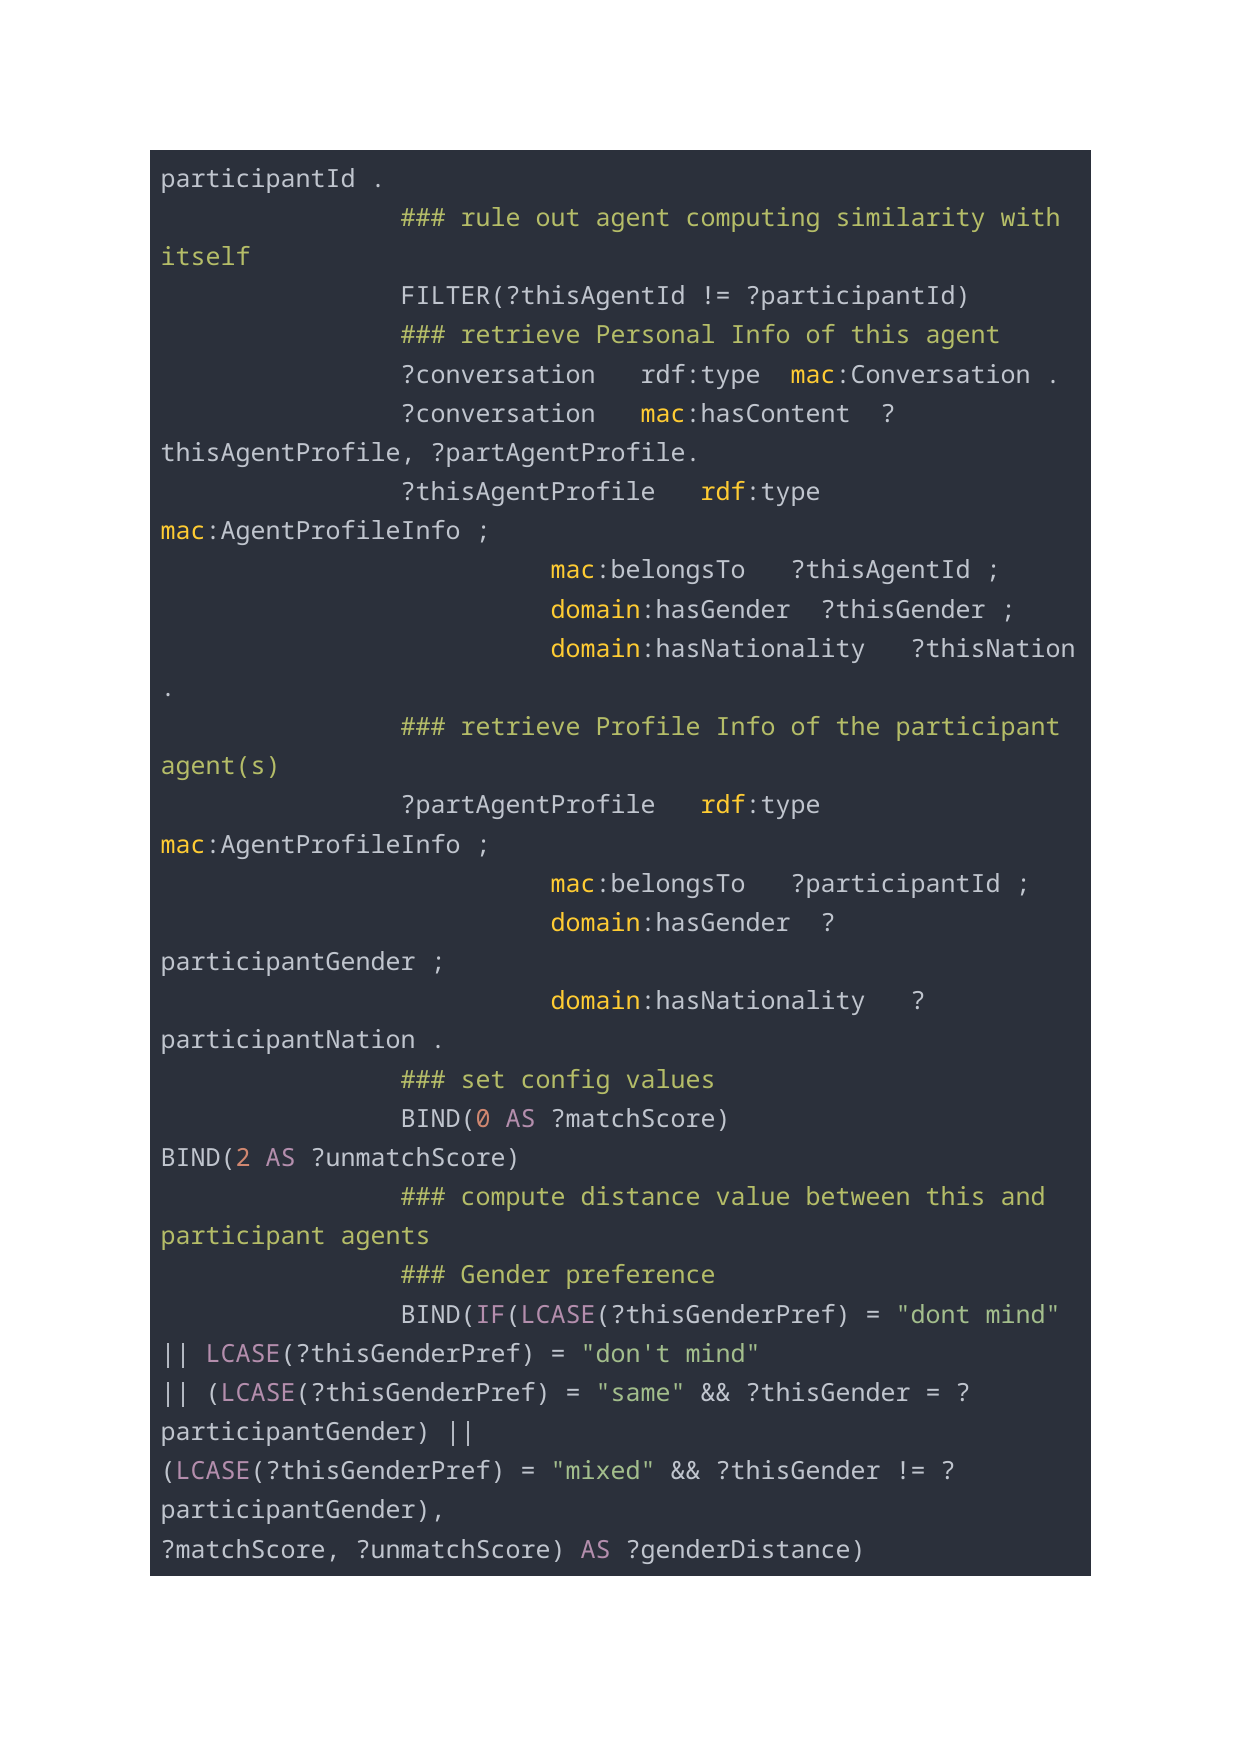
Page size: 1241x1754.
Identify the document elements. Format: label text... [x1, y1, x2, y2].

table_header participantId . ### rule out agent computing similarity with itself FILTER(?thisAgentId != ?participantId) ### retrieve Personal Info of this agent ?conversation rdf:type mac:Conversation . ?conversation mac:hasContent ?thisAgentProfile, ?partAgentProfile. ?thisAgentProfile rdf:type mac:AgentProfileInfo ; mac:belongsTo ?thisAgentId ; domain:hasGender ?thisGender ; domain:hasNationality ?thisNation . ### retrieve Profile Info of the participant agent(s) ?partAgentProfile rdf:type mac:AgentProfileInfo ; mac:belongsTo ?participantId ; domain:hasGender ?participantGender ; domain:hasNationality ?participantNation . ### set config values BIND(0 AS ?matchScore) BIND(2 AS ?unmatchScore) ### compute distance value between this and participant agents ### Gender preference BIND(IF(LCASE(?thisGenderPref) = "dont mind" || LCASE(?thisGenderPref) = "don't mind" || (LCASE(?thisGenderPref) = "same" && ?thisGender = ?participantGender) || (LCASE(?thisGenderPref) = "mixed" && ?thisGender != ?participantGender), ?matchScore, ?unmatchScore) AS ?genderDistance) [150, 150, 1091, 1576]
